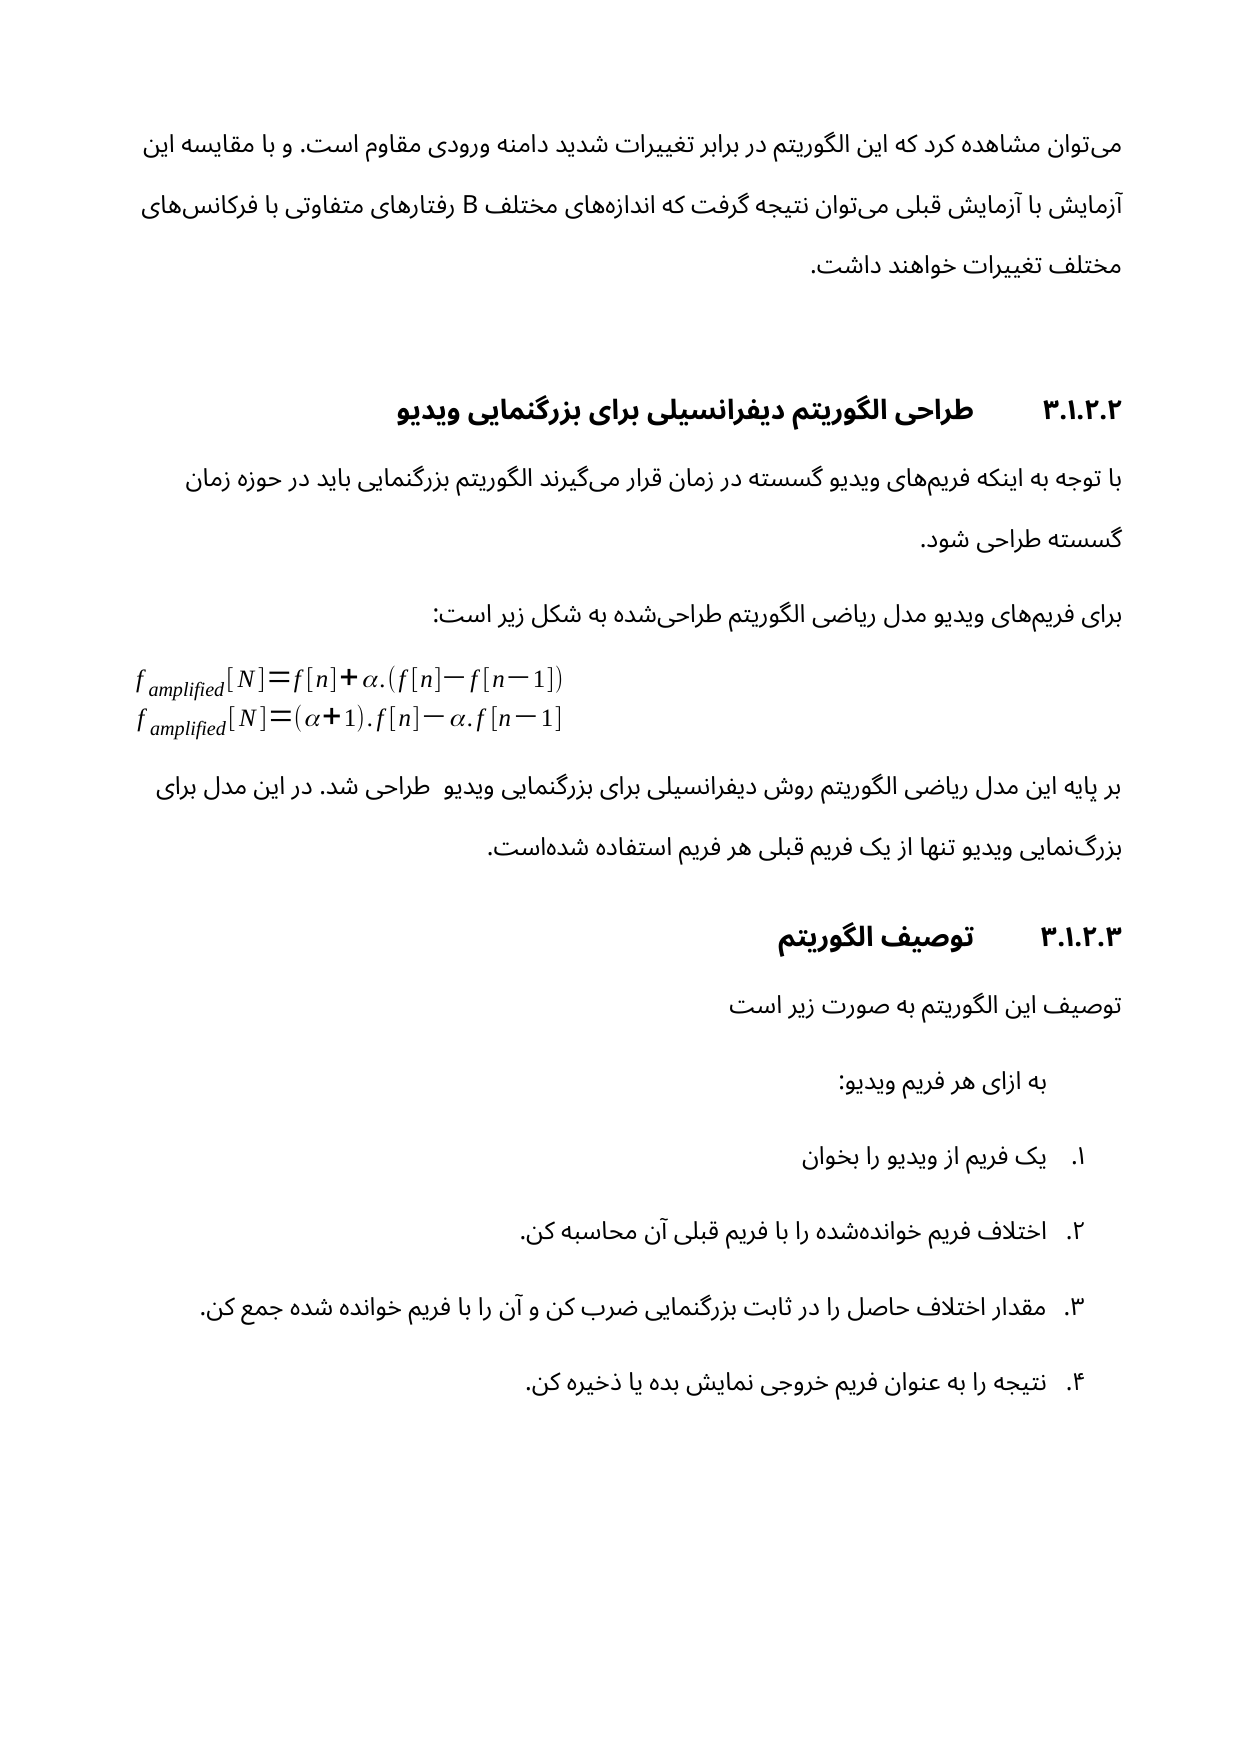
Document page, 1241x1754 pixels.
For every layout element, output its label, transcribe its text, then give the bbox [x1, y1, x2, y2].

list به ازای هر فریم ویدیو: [118, 1055, 1084, 1108]
text برای فریم‌های ویدیو مدل ریاضی الگوریتم طراحی‌شده به شکل زیر است: [118, 588, 1122, 641]
text می‌توان مشاهده کرد که این الگوریتم در برابر تغییرات شدید دامنه ورودی مقاوم است. و با مقایسه این آزمایش با آزمایش قبلی می‌توان نتیجه گرفت که اندازه‌های مختلف B رفتارهای متفاوتی با فرکانس‌های مختلف تغییرات خواهند داشت. [118, 118, 1122, 292]
list یک فریم از ویدیو را بخوان [118, 1130, 1084, 1183]
subtitle طراحی الگوریتم دیفرانسیلی برای بزرگنمایی ویدیو [118, 381, 1122, 440]
text توصیف این الگوریتم به صورت زیر است [118, 979, 1122, 1032]
text با توجه به اینکه فریم‌های ویدیو گسسته در زمان قرار می‌گیرند الگوریتم بزرگنمایی باید در حوزه زمان گسسته طراحی شود. [118, 452, 1122, 566]
list نتیجه را به عنوان فریم خروجی نمایش بده یا ذخیره کن. [118, 1356, 1084, 1409]
subtitle توصیف الگوریتم [118, 908, 1122, 967]
list مقدار اختلاف حاصل را در ثابت بزرگنمایی ضرب کن و آن را با فریم خوانده شده جمع کن. [118, 1281, 1084, 1333]
list اختلاف فریم خوانده‌شده را با فریم قبلی آن محاسبه کن. [118, 1205, 1084, 1258]
text بر پایه این مدل ریاضی الگوریتم روش دیفرانسیلی برای بزرگنمایی ویدیو طراحی شد. در این مدل برای بزرگ‌نمایی ویدیو تنها از یک فریم قبلی هر فریم استفاده شده‌است. [118, 760, 1122, 873]
